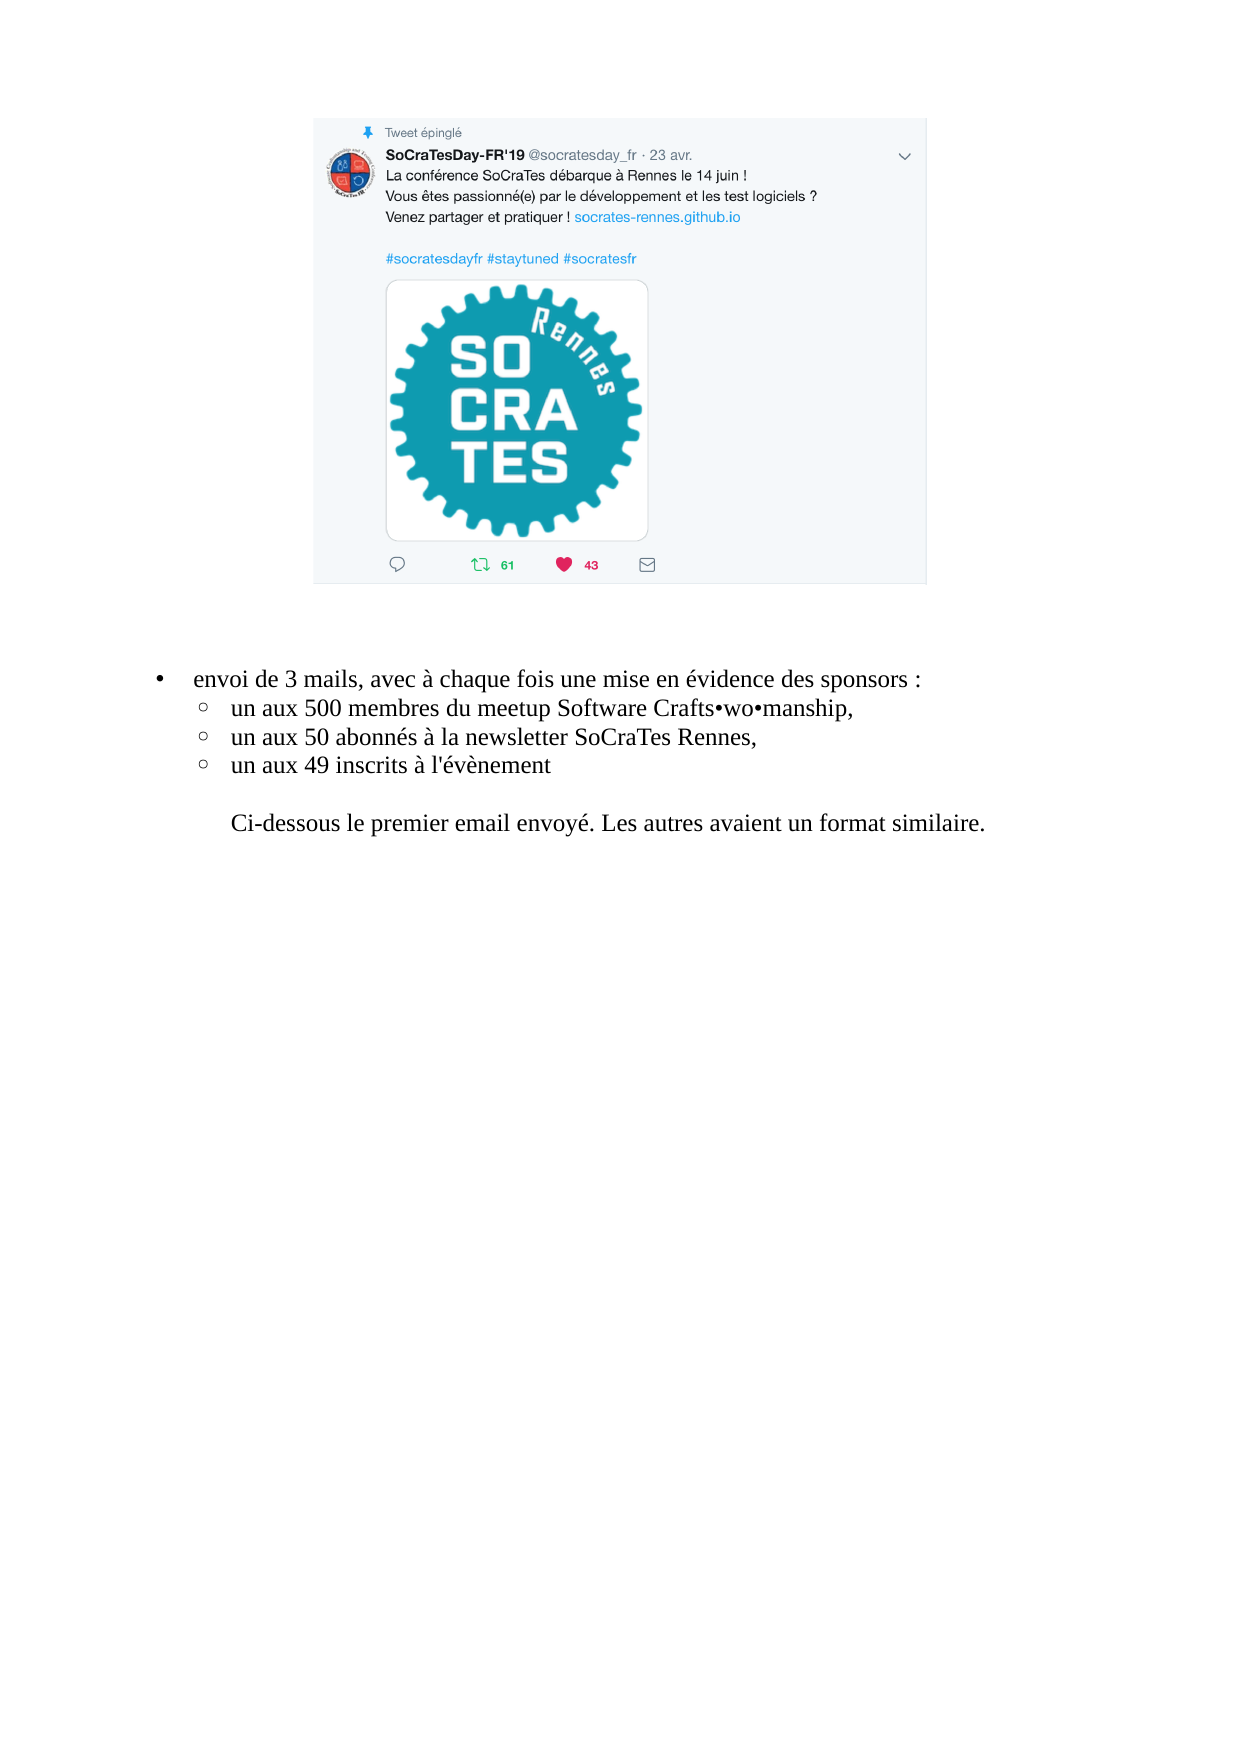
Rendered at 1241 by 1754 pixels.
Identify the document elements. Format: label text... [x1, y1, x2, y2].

list un aux 49 inscrits à l'évènement [193, 751, 1122, 808]
list envoi de 3 mails, avec à chaque fois une mise en évidence des sponsors : [156, 664, 1122, 693]
list un aux 50 abonnés à la newsletter SoCraTes Rennes, [193, 722, 1122, 751]
list un aux 500 membres du meetup Software Crafts•wo•manship, [193, 693, 1122, 722]
list Ci-dessous le premier email envoyé. Les autres avaient un format similaire. [193, 808, 1122, 837]
picture [313, 118, 927, 585]
